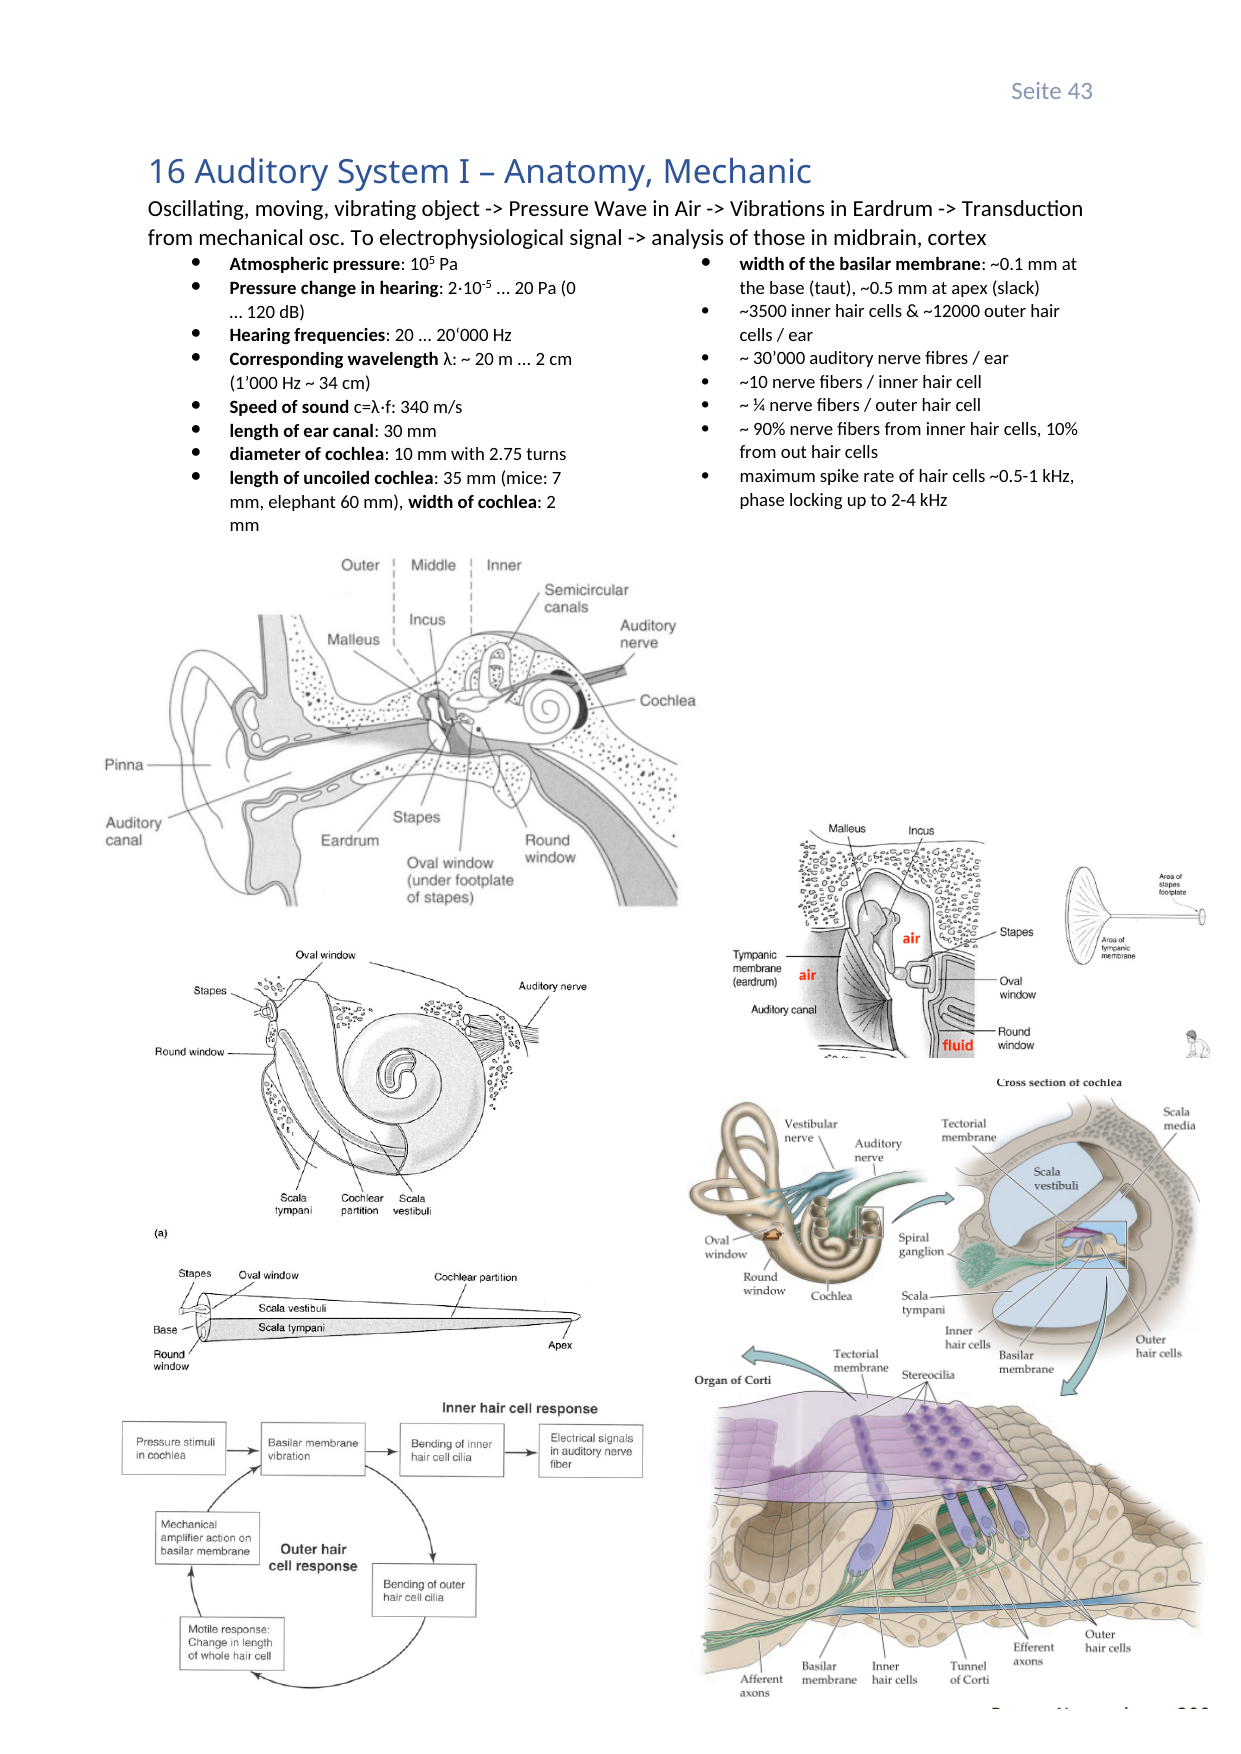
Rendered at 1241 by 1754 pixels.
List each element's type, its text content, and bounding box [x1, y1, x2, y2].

list Hearing frequencies: 20 ... 20‘000 Hz [192, 323, 583, 347]
list Atmospheric pressure: 105 Pa [192, 252, 583, 275]
list ~ 30’000 auditory nerve fibres / ear [702, 346, 1093, 369]
text Oscillating, moving, vibrating object -> Pressure Wave in Air -> Vibrations in Eardrum -> Transduction from mechanical osc. To electrophysiological signal -> analysis of those in midbrain, cortex [148, 194, 1093, 251]
subtitle 16 Auditory System I – Anatomy, Mechanic [148, 148, 1093, 193]
list width of the basilar membrane: ~0.1 mm at the base (taut), ~0.5 mm at apex (slack) [702, 252, 1093, 299]
list ~10 nerve fibers / inner hair cell [702, 370, 1093, 393]
list ~ 90% nerve fibers from inner hair cells, 10% from out hair cells [702, 417, 1093, 463]
list Speed of sound c=λ⋅f: 340 m/s [192, 394, 583, 418]
list ~ ¼ nerve fibers / outer hair cell [702, 393, 1093, 416]
list Corresponding wavelength λ: ~ 20 m ... 2 cm (1’000 Hz ~ 34 cm) [192, 347, 583, 394]
list Pressure change in hearing: 2⋅10-5 ... 20 Pa (0 … 120 dB) [192, 276, 583, 323]
list ~3500 inner hair cells & ~12000 outer hair cells / ear [702, 299, 1093, 346]
list diameter of cochlea: 10 mm with 2.75 turns [192, 442, 583, 466]
list length of uncoiled cochlea: 35 mm (mice: 7 mm, elephant 60 mm), width of cochlea: 2 mm [192, 466, 583, 536]
list length of ear canal: 30 mm [192, 419, 583, 442]
list maximum spike rate of hair cells ~0.5-1 kHz, phase locking up to 2-4 kHz [702, 464, 1093, 511]
